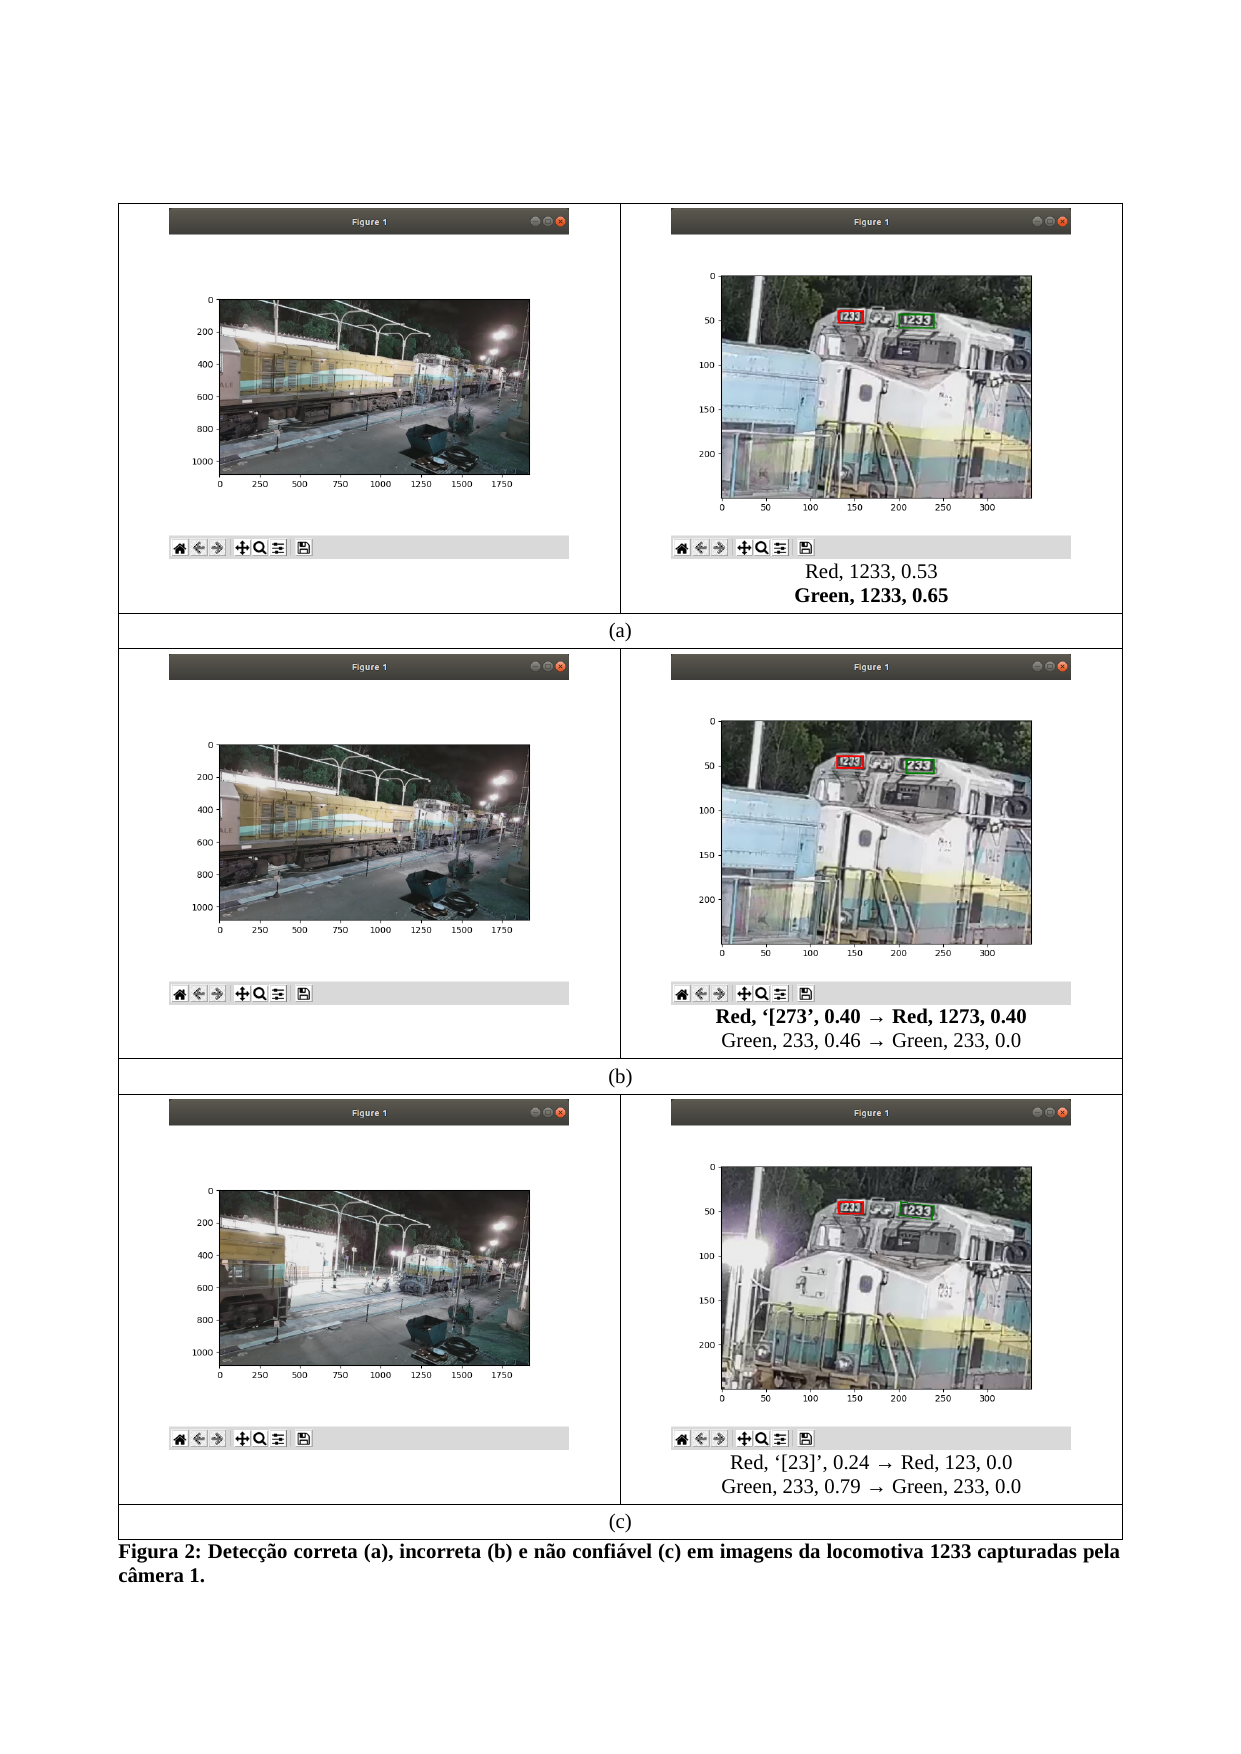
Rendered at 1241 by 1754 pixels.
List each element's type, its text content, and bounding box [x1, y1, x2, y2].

picture [169, 1099, 569, 1450]
picture [671, 654, 1071, 1005]
picture [671, 1099, 1071, 1450]
table_cell Red, ‘[273’, 0.40 → Red, 1273, 0.40 Green, 233, 0.46 → Green, 233, 0.0 [621, 649, 1122, 1058]
text Figura 2: Detecção correta (a), incorreta (b) e não confiável (c) em imagens da locomotiva 1233 capturadas pela câmera 1. [118, 1540, 1122, 1587]
table_cell [119, 1095, 620, 1504]
table_cell (c) [119, 1505, 1122, 1539]
table_header Red, 1233, 0.53 Green, 1233, 0.65 [621, 204, 1122, 613]
table_cell [119, 649, 620, 1058]
table_cell (b) [119, 1059, 1122, 1094]
picture [169, 654, 569, 1005]
picture [671, 208, 1071, 559]
table_cell Red, ‘[23]’, 0.24 → Red, 123, 0.0 Green, 233, 0.79 → Green, 233, 0.0 [621, 1095, 1122, 1504]
table_header [119, 204, 620, 613]
table_cell (a) [119, 614, 1122, 648]
picture [169, 208, 569, 559]
